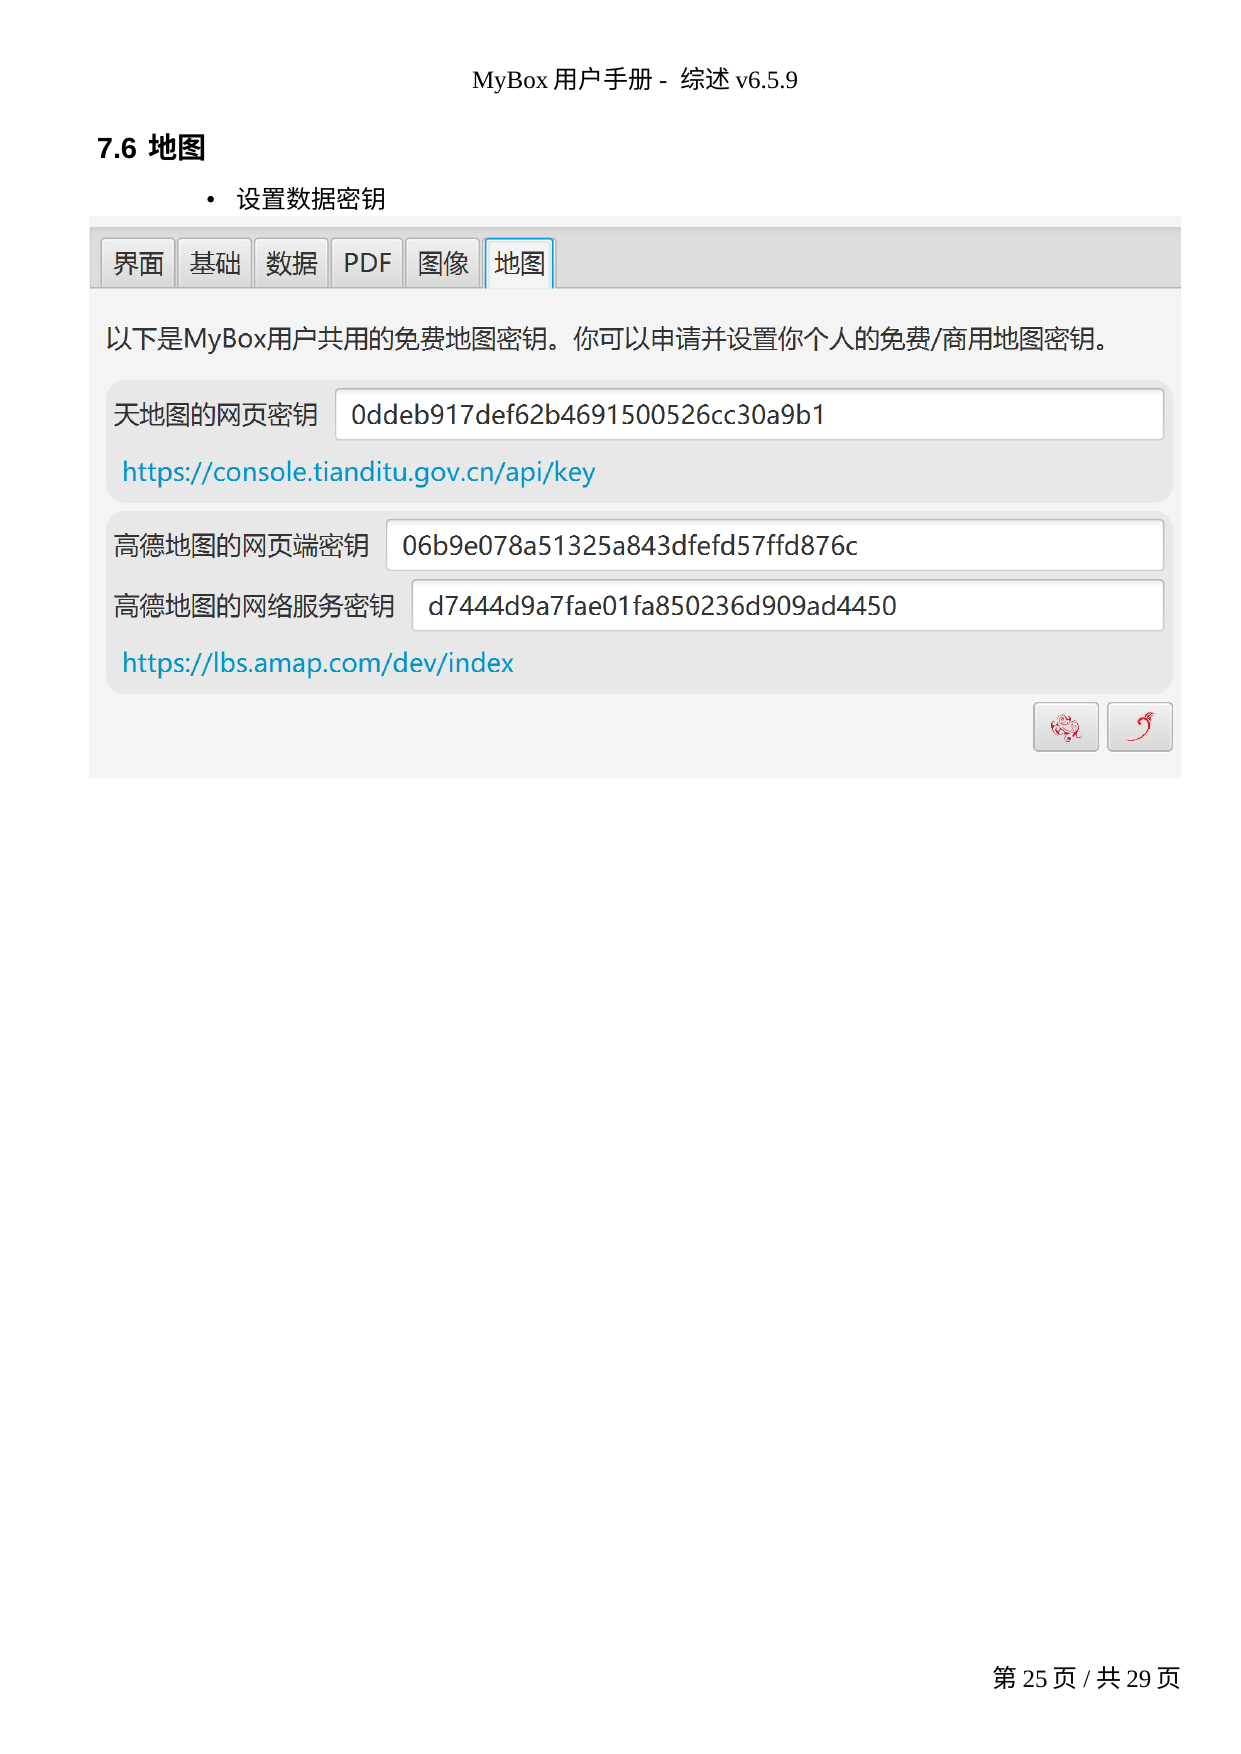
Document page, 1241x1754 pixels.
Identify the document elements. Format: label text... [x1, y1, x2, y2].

list 设置数据密钥 [206, 179, 1181, 215]
subtitle 地图 [88, 125, 1181, 167]
picture [88, 215, 1182, 779]
